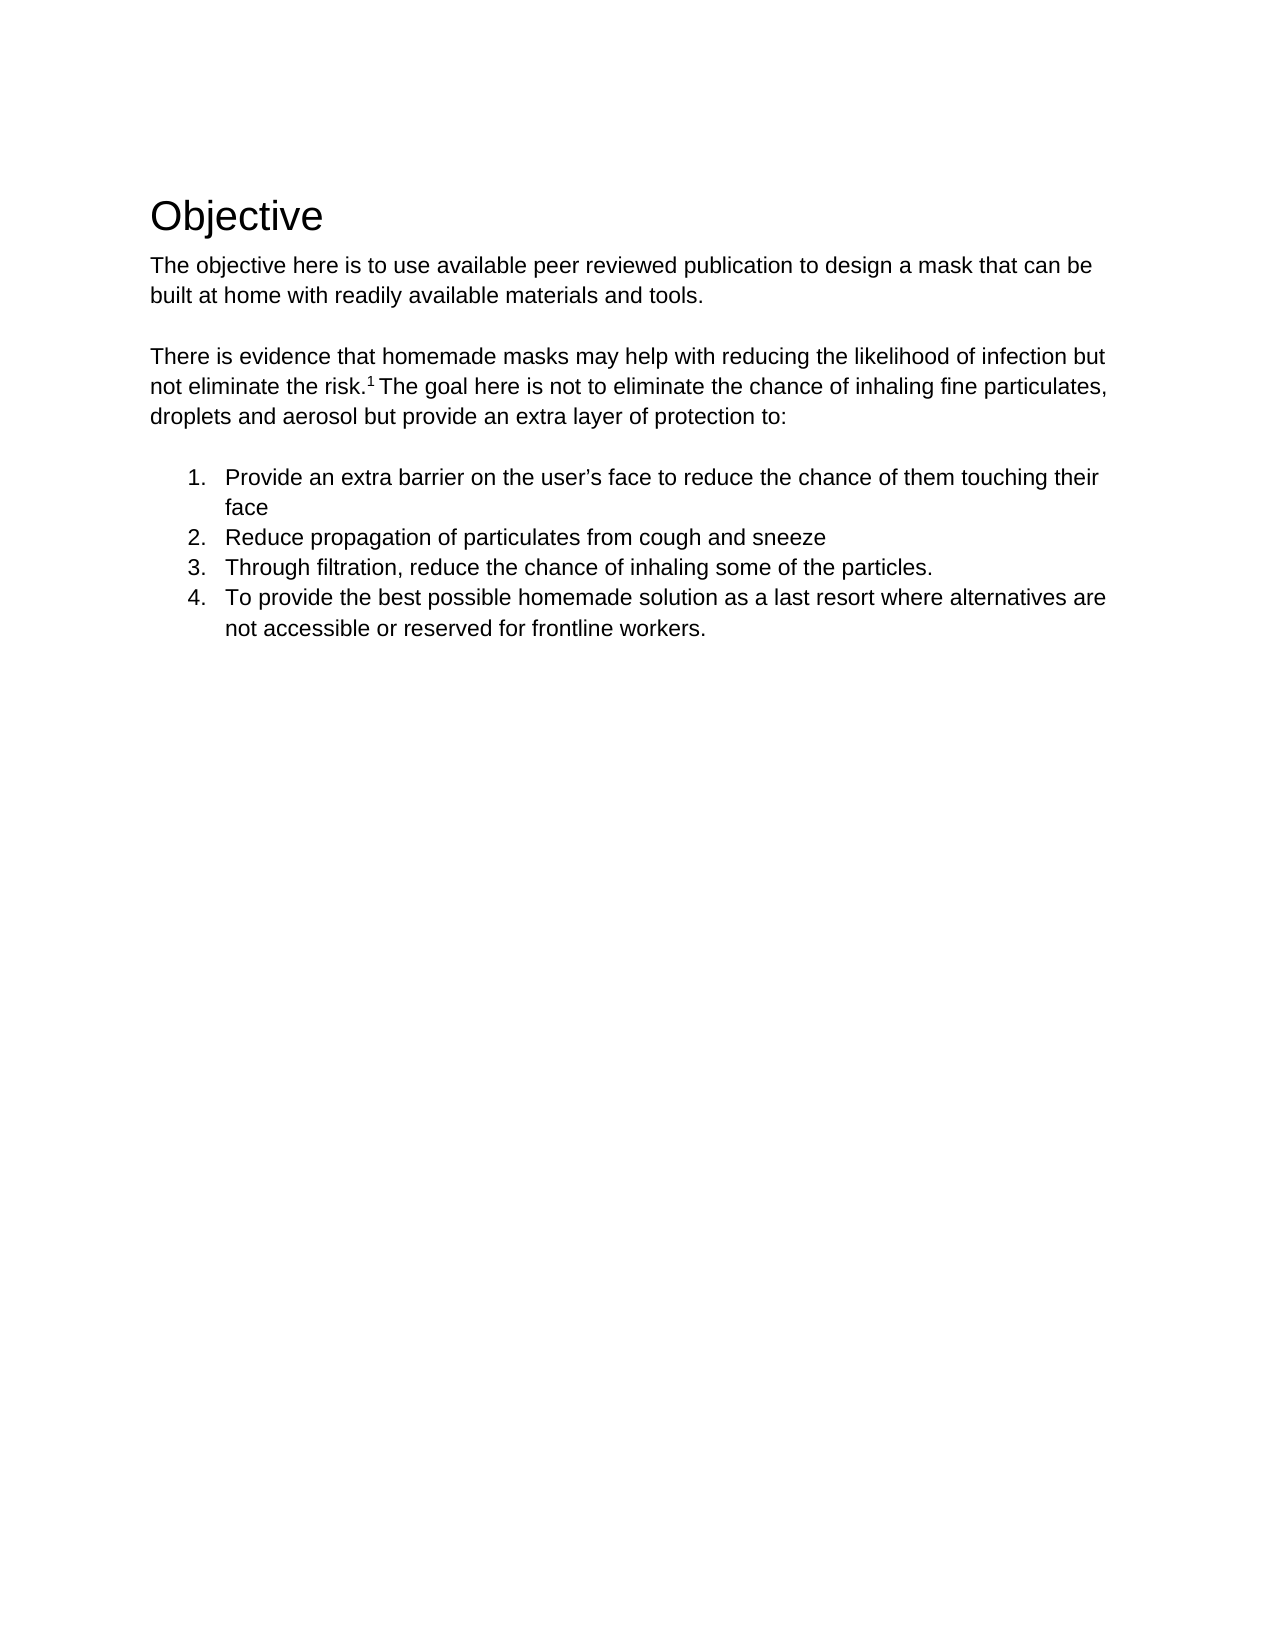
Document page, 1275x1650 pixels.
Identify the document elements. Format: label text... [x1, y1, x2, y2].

list To provide the best possible homemade solution as a last resort where alternatives are not accessible or reserved for frontline workers. [187, 584, 1125, 641]
subtitle Objective [150, 192, 1125, 239]
text There is evidence that homemade masks may help with reducing the likelihood of infection but not eliminate the risk.1 The goal here is not to eliminate the chance of inhaling fine particulates, droplets and aerosol but provide an extra layer of protection to: [150, 343, 1125, 429]
list Reduce propagation of particulates from cough and sneeze [187, 524, 1125, 550]
text The objective here is to use available peer reviewed publication to design a mask that can be built at home with readily available materials and tools. [150, 252, 1125, 309]
list Provide an extra barrier on the user’s face to reduce the chance of them touching their face [187, 463, 1125, 520]
list Through filtration, reduce the chance of inhaling some of the particles. [187, 554, 1125, 581]
